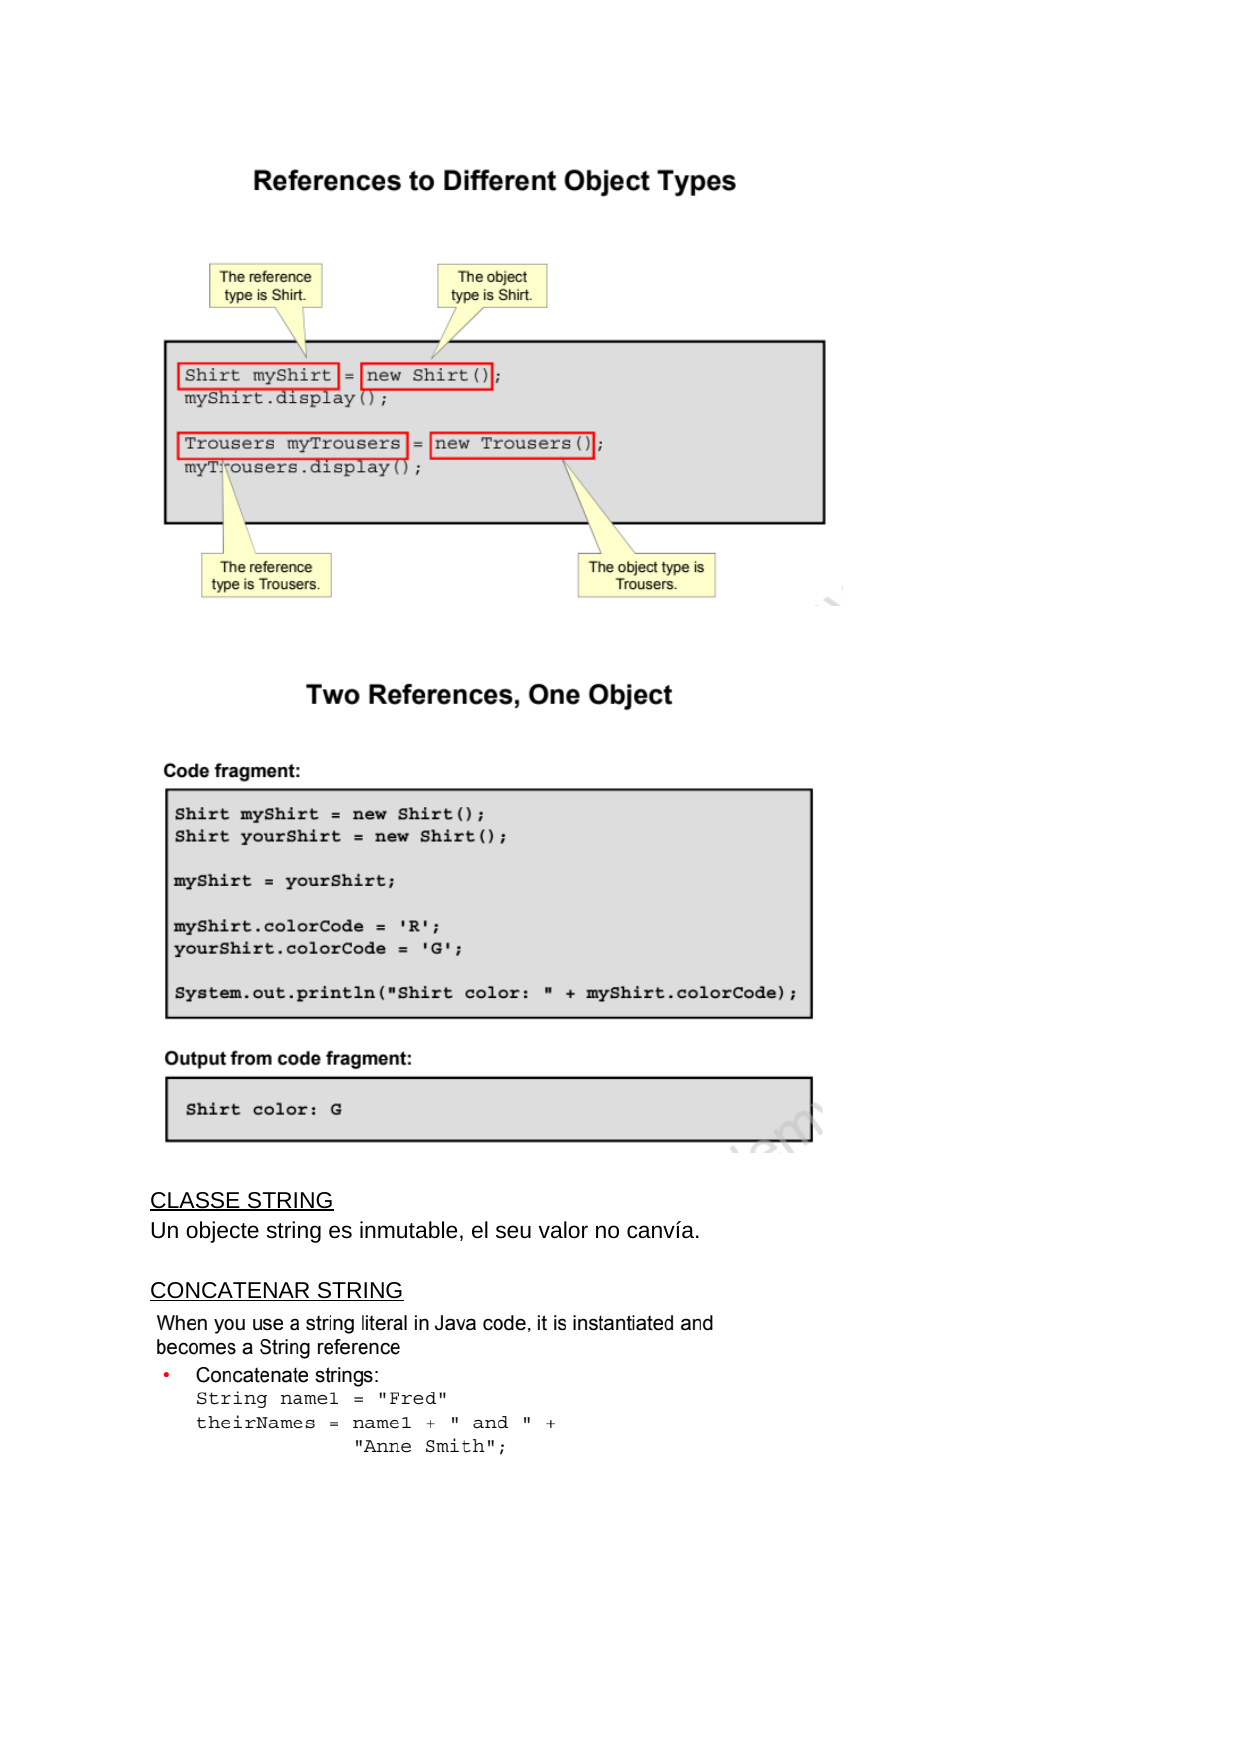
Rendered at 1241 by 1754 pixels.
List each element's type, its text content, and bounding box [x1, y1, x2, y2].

text CLASSE STRING [150, 1187, 1090, 1213]
text CONCATENAR STRING [150, 1277, 1090, 1303]
picture [150, 1307, 722, 1447]
picture [150, 669, 823, 1153]
picture [150, 150, 843, 606]
text Un objecte string es inmutable, el seu valor no canvía. [150, 1217, 1090, 1243]
